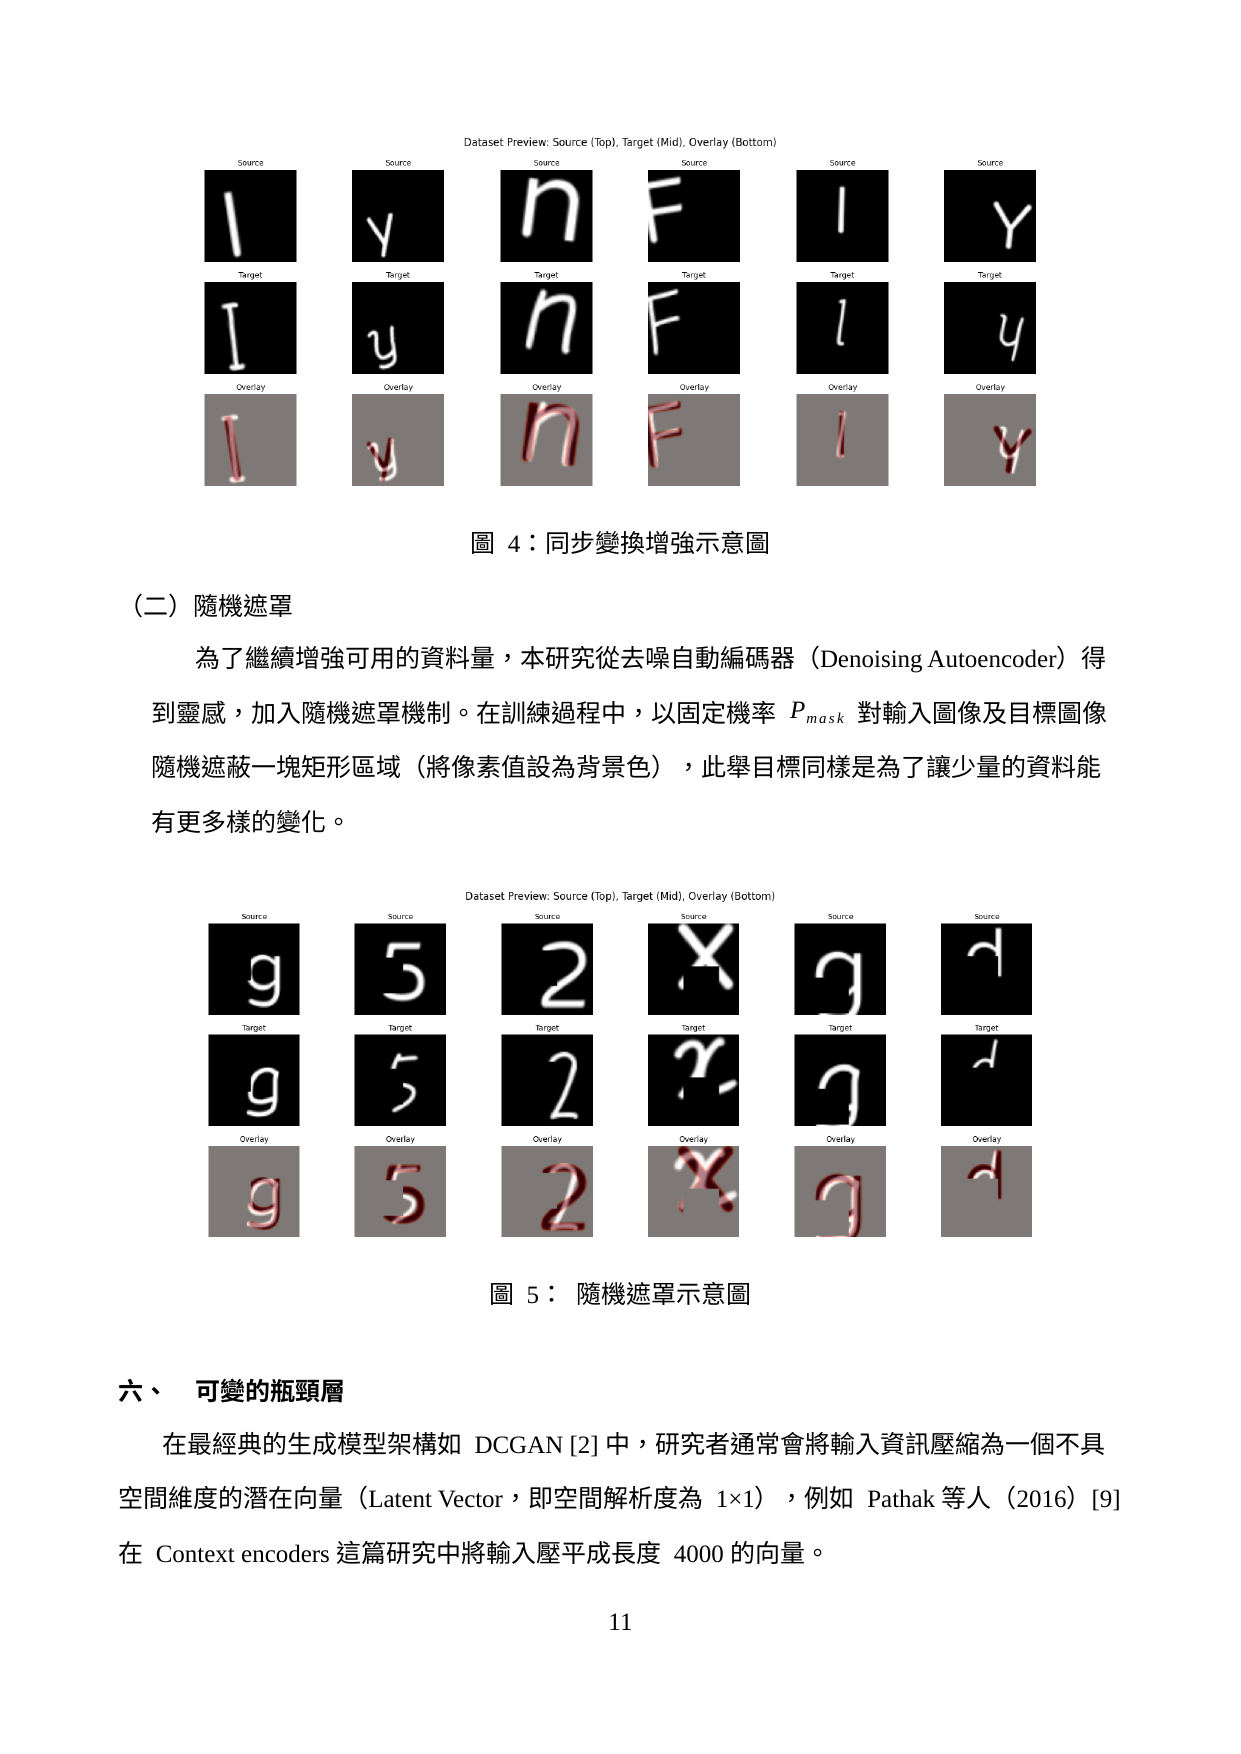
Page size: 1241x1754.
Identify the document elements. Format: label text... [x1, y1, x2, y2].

text 為了繼續增強可用的資料量，本研究從去噪自動編碼器（Denoising Autoencoder）得到靈感，加入隨機遮罩機制。在訓練過程中，以固定機率 對輸入圖像及目標圖像隨機遮蔽一塊矩形區域（將像素值設為背景色），此舉目標同樣是為了讓少量的資料能有更多樣的變化。 [151, 639, 1122, 838]
subtitle 隨機遮罩 [118, 586, 1122, 623]
text 在最經典的生成模型架構如 DCGAN [2] 中，研究者通常會將輸入資訊壓縮為一個不具空間維度的潛在向量（Latent Vector，即空間解析度為 1×1），例如 Pathak 等人（2016）[9] 在 Context encoders 這篇研究中將輸入壓平成長度 4000 的向量。 [118, 1424, 1122, 1569]
picture [202, 885, 1038, 1243]
picture [198, 131, 1042, 492]
subtitle 可變的瓶頸層 [118, 1372, 1122, 1408]
text 圖 5： 隨機遮罩示意圖 [203, 1243, 1037, 1310]
text 圖 4：同步變換增強示意圖 [130, 131, 1110, 559]
